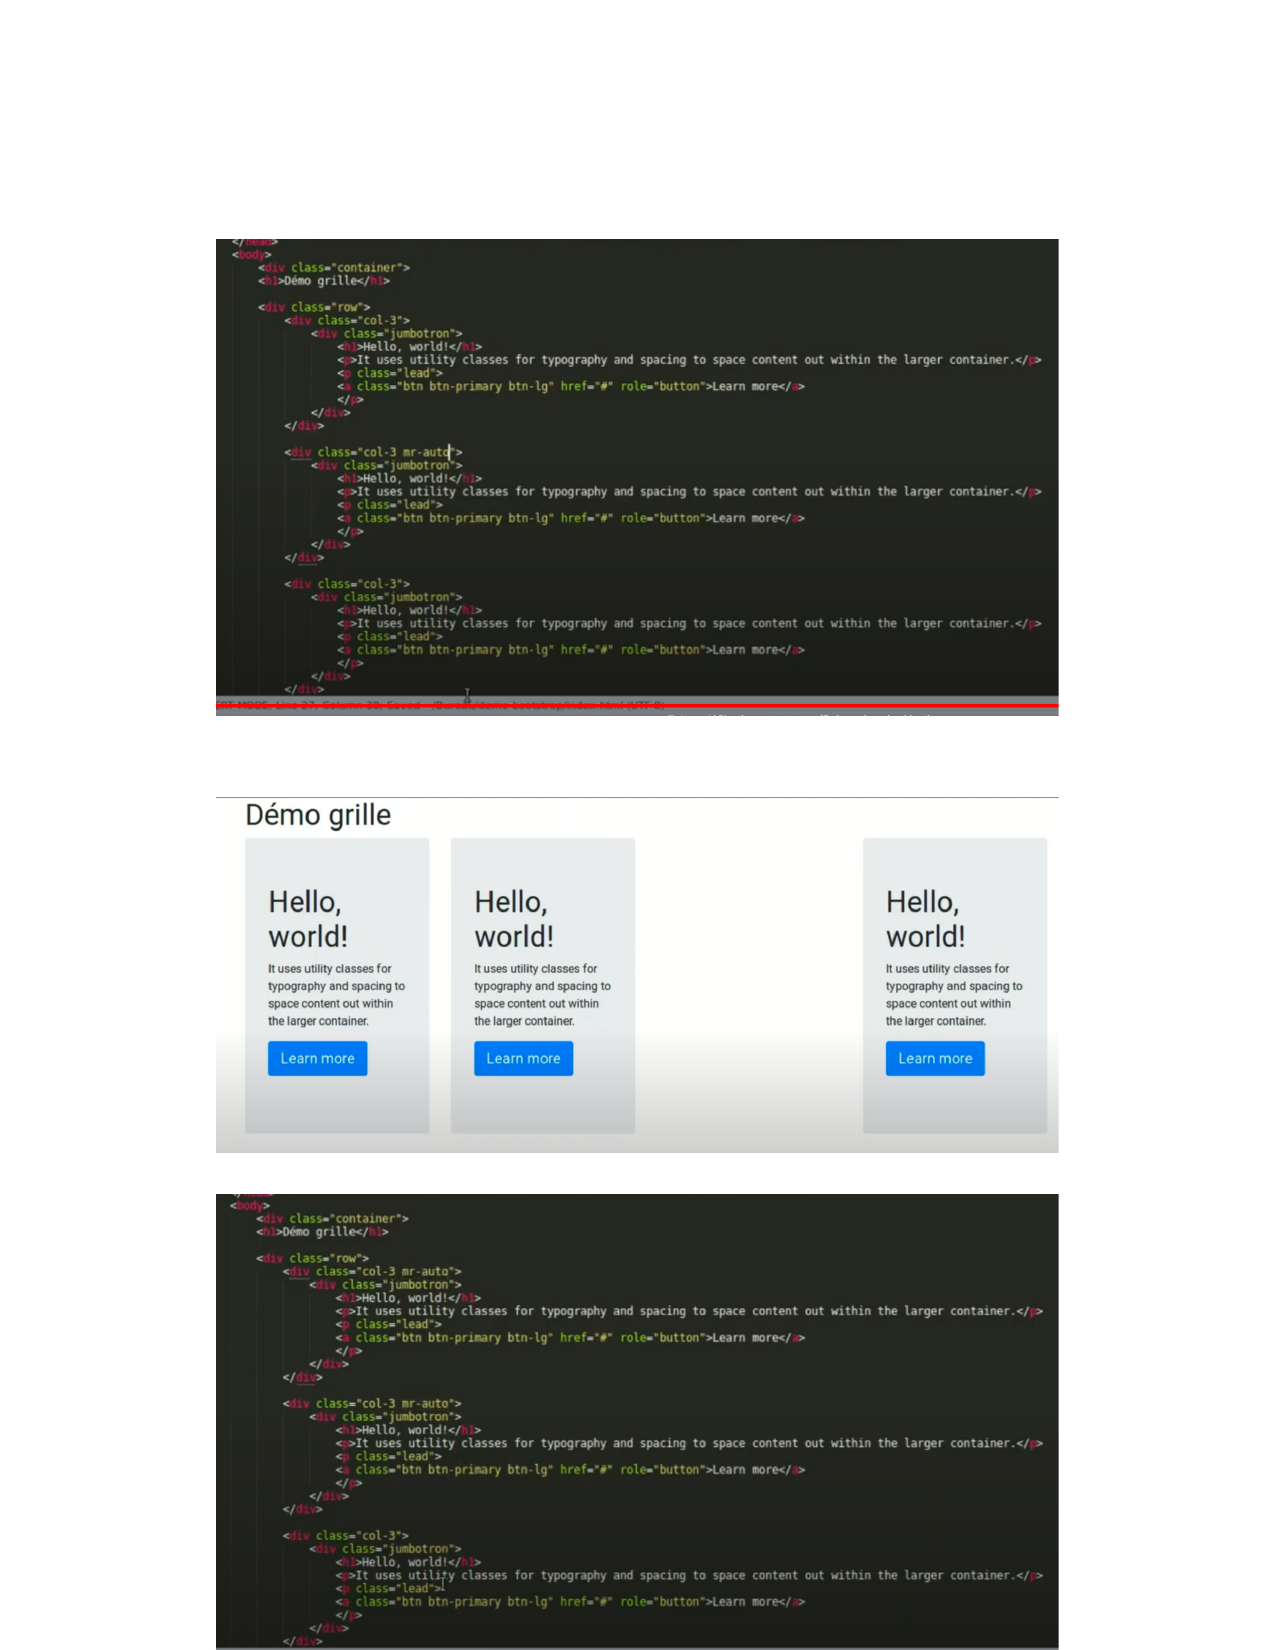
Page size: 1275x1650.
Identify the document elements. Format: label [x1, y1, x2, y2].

picture [216, 239, 1059, 716]
picture [216, 797, 1059, 1153]
picture [216, 1194, 1059, 1650]
